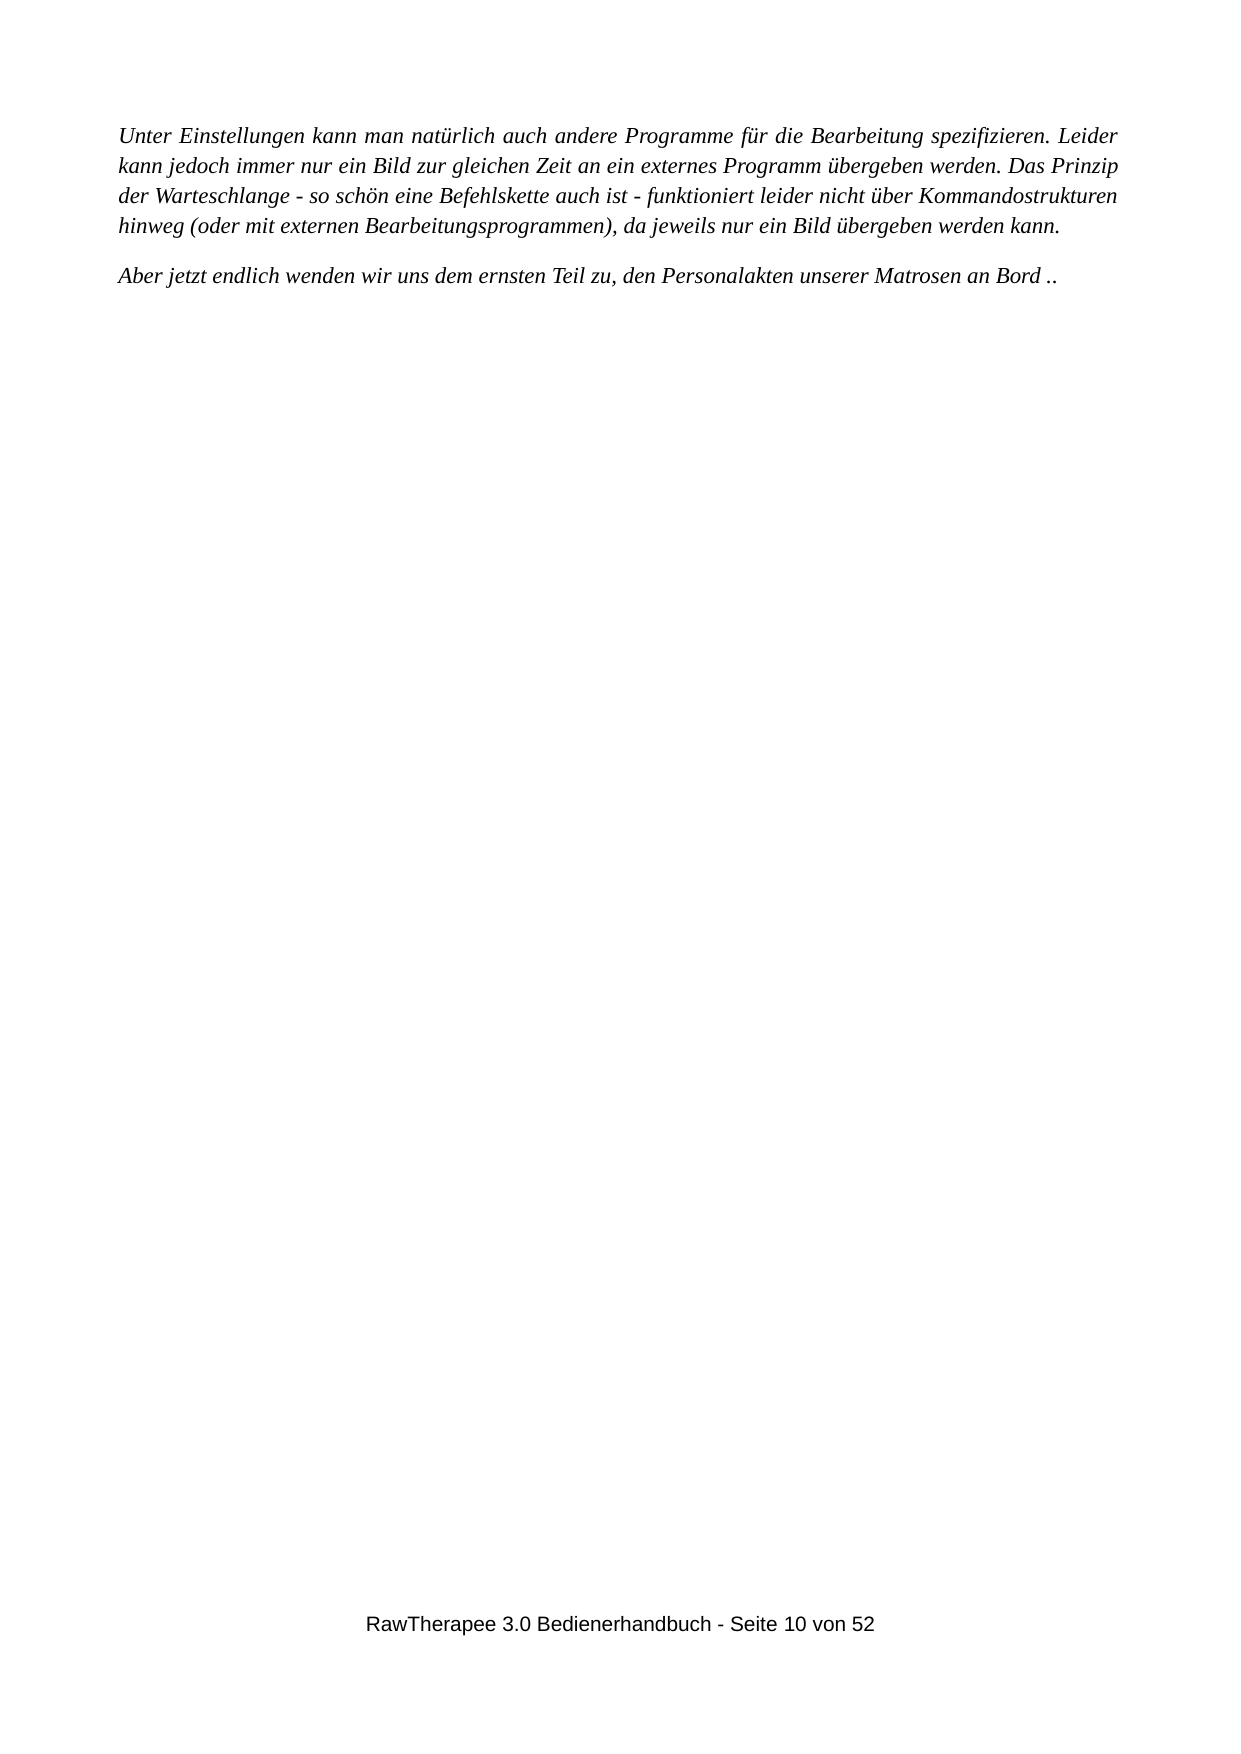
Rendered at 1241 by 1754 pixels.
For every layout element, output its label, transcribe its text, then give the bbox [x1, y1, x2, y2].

text Unter Einstellungen kann man natürlich auch andere Programme für die Bearbeitung spezifizieren. Leider kann jedoch immer nur ein Bild zur gleichen Zeit an ein externes Programm übergeben werden. Das Prinzip der Warteschlange - so schön eine Befehlskette auch ist - funktioniert leider nicht über Kommandostrukturen hinweg (oder mit externen Bearbeitungsprogrammen), da jeweils nur ein Bild übergeben werden kann. [118, 118, 1122, 238]
text Aber jetzt endlich wenden wir uns dem ernsten Teil zu, den Personalakten unserer Matrosen an Bord .. [118, 258, 1122, 289]
